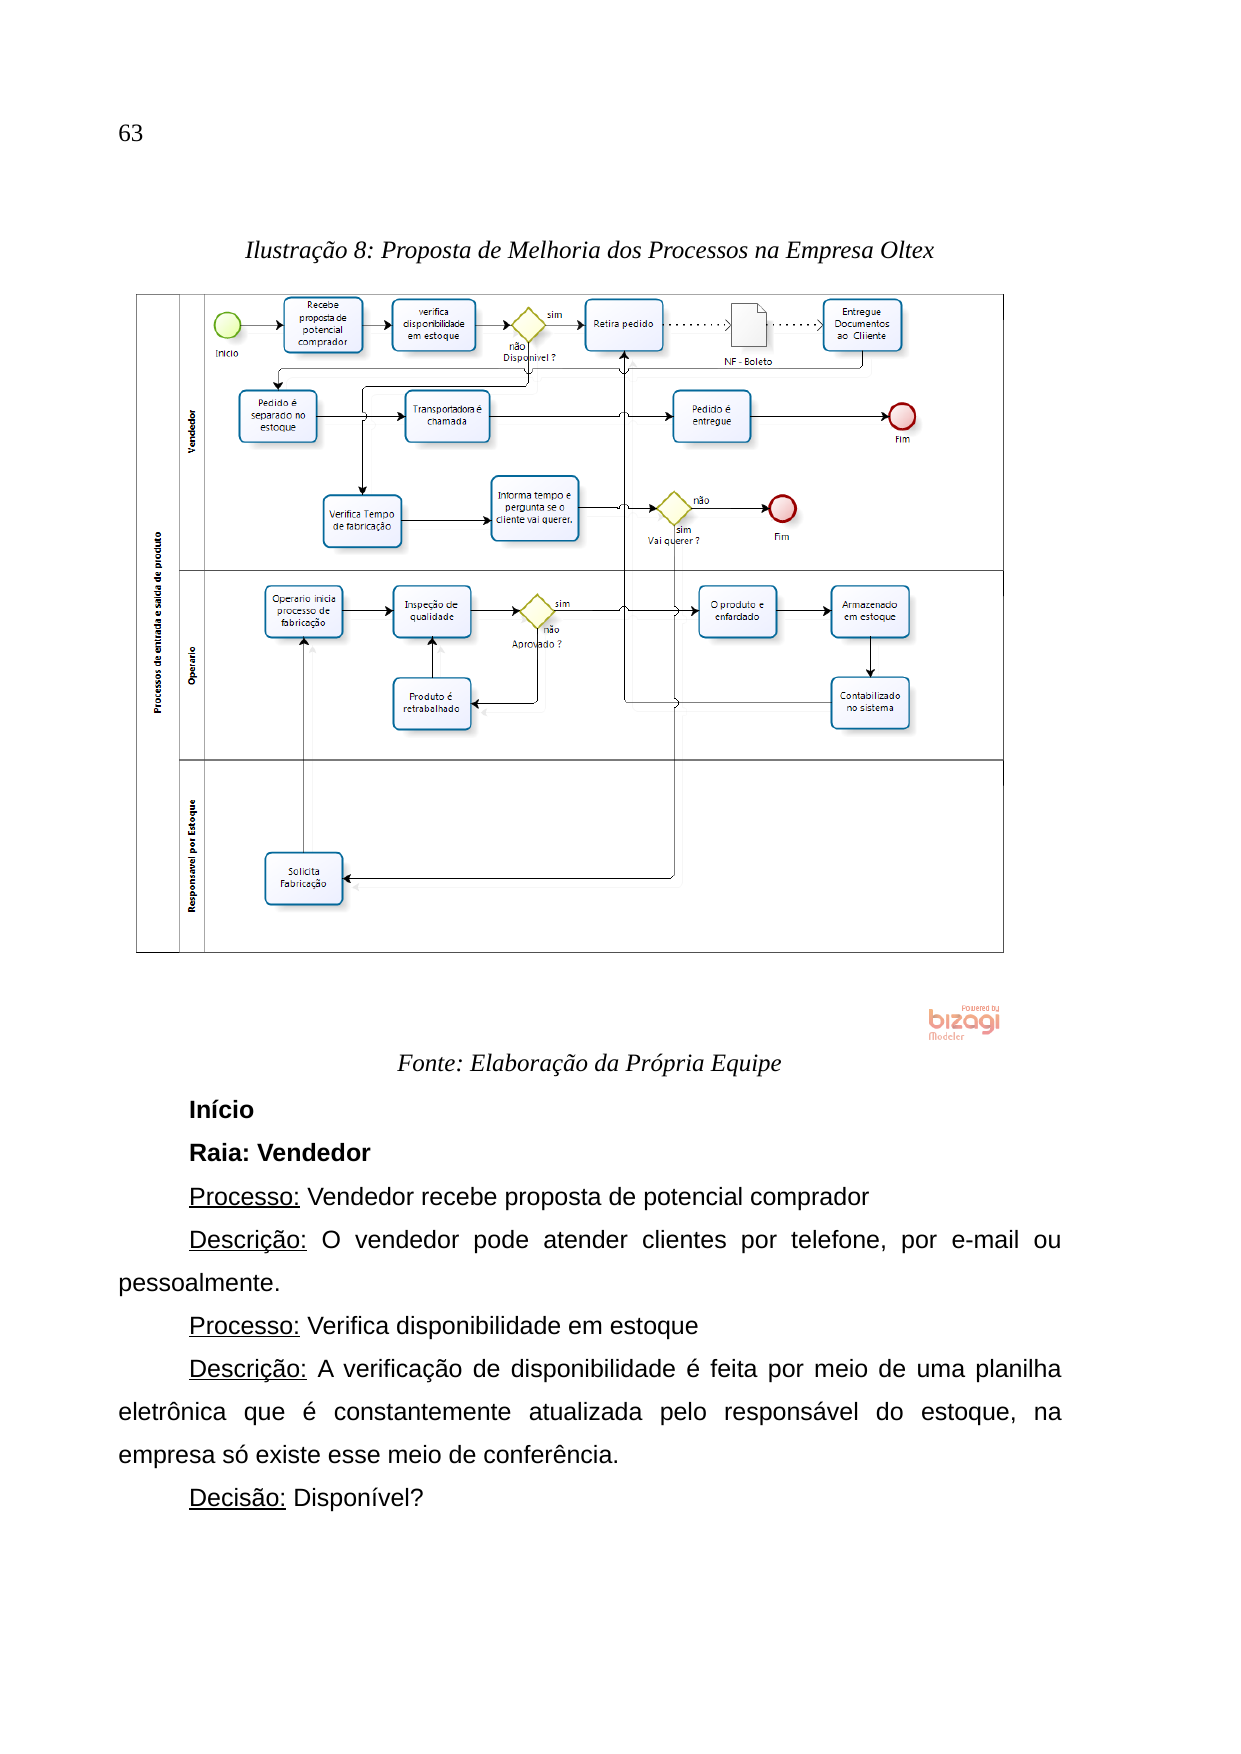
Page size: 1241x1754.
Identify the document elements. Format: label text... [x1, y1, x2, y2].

text Raia: Vendedor [118, 1138, 1063, 1167]
picture [118, 276, 1063, 1049]
text Início [118, 1095, 1063, 1124]
text Processo: Vendedor recebe proposta de potencial comprador [118, 1181, 1063, 1210]
text Ilustração 8: Proposta de Melhoria dos Processos na Empresa Oltex [118, 235, 1063, 276]
text Fonte: Elaboração da Própria Equipe [118, 1049, 1063, 1077]
text Descrição: O vendedor pode atender clientes por telefone, por e-mail ou pessoalmente. [118, 1224, 1063, 1296]
text Descrição: A verificação de disponibilidade é feita por meio de uma planilha eletrônica que é constantemente atualizada pelo responsável do estoque, na empresa só existe esse meio de conferência. [118, 1354, 1063, 1469]
text Decisão: Disponível? [118, 1483, 1063, 1512]
text Processo: Verifica disponibilidade em estoque [118, 1311, 1063, 1339]
